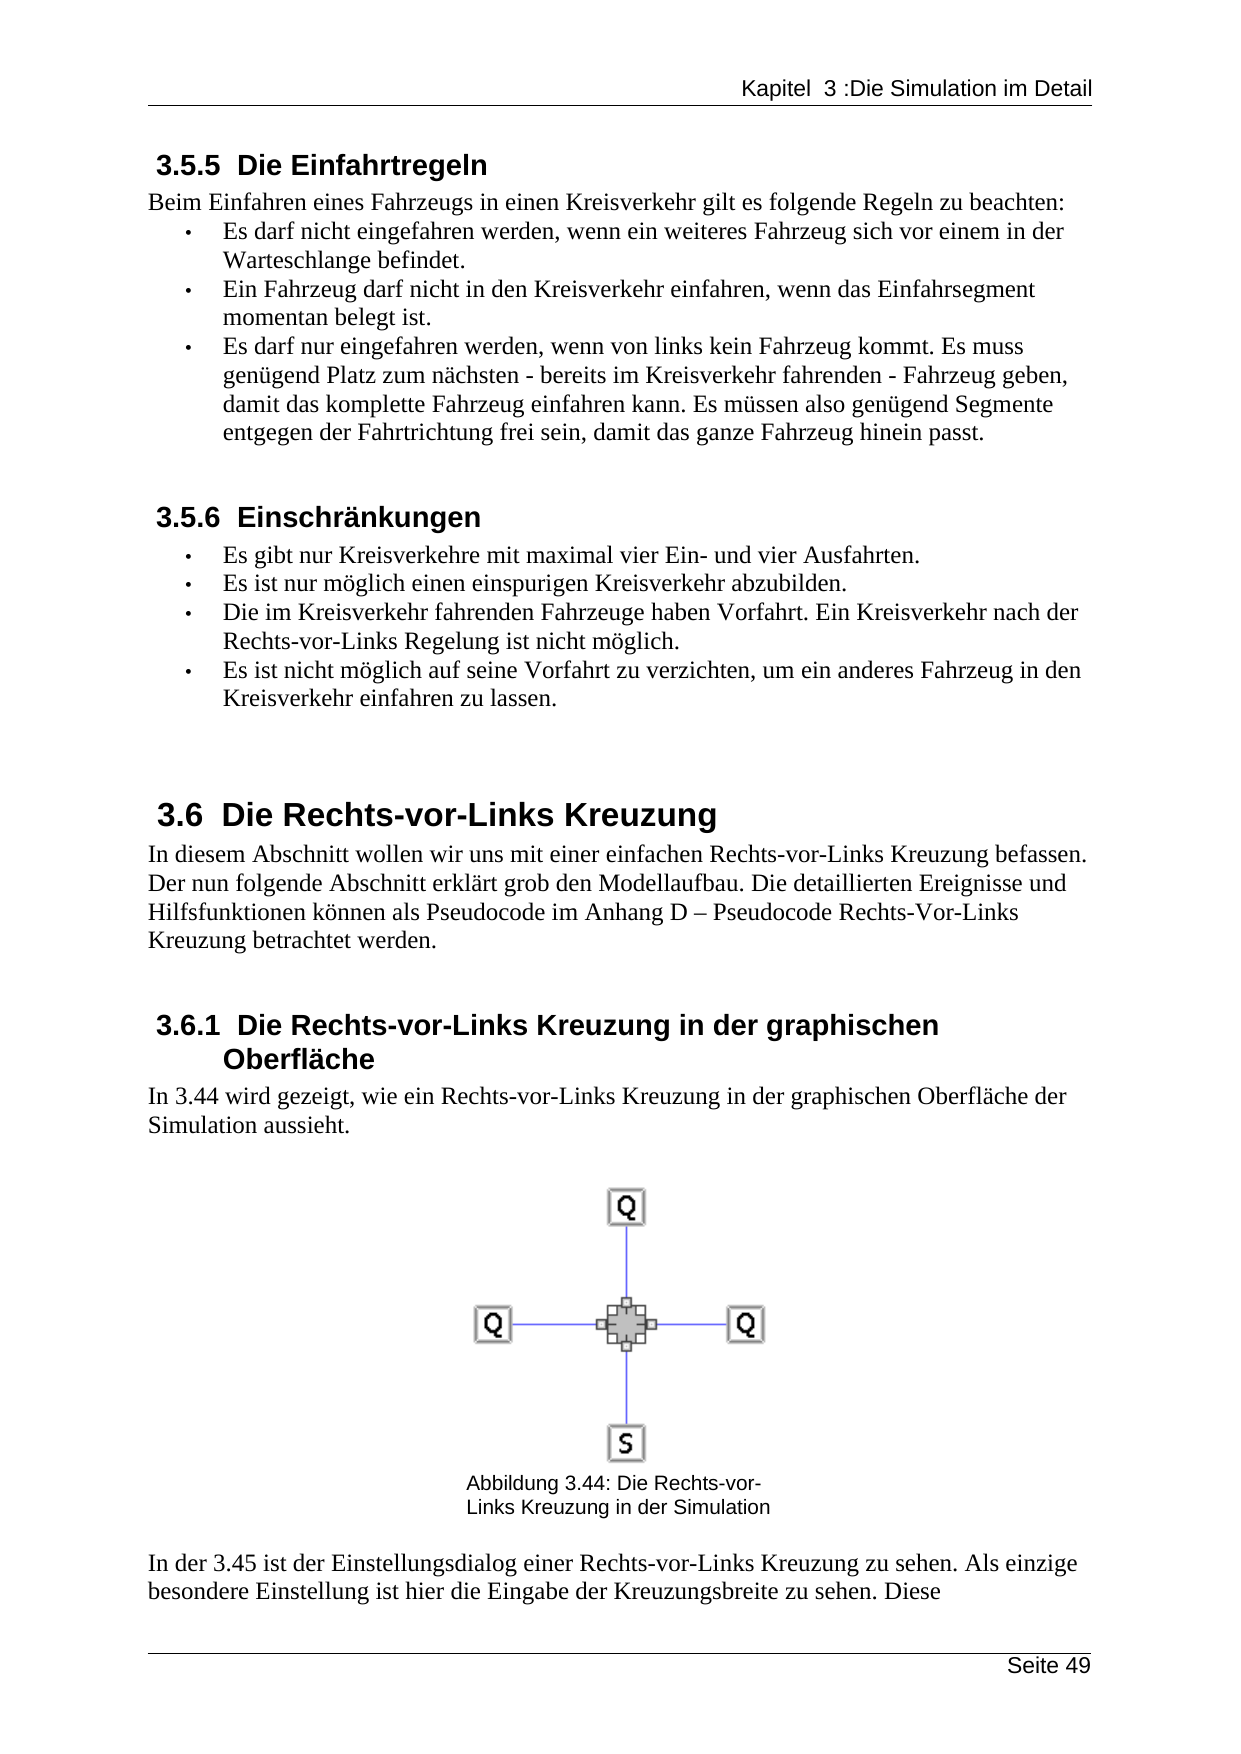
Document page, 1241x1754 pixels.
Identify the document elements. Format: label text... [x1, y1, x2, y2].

list Es gibt nur Kreisverkehre mit maximal vier Ein- und vier Ausfahrten. [185, 540, 1092, 568]
subtitle Die Rechts-vor-Links Kreuzung in der graphischen Oberfläche [148, 1008, 1092, 1075]
text Abbildung 3.44: Die Rechts-vor-Links Kreuzung in der Simulation [466, 1471, 774, 1519]
text Beim Einfahren eines Fahrzeugs in einen Kreisverkehr gilt es folgende Regeln zu beachten: [148, 187, 1092, 216]
list Die im Kreisverkehr fahrenden Fahrzeuge haben Vorfahrt. Ein Kreisverkehr nach der Rechts-vor-Links Regelung ist nicht möglich. [185, 597, 1092, 655]
text In der Abbildung 3.45 ist der Einstellungsdialog einer Rechts-vor-Links Kreuzung zu sehen. Als einzige besondere Einstellung ist hier die Eingabe der Kreuzungsbreite zu sehen. Diese Kreuzungsbreite wird bei der Initialisierung der Simulation zur Berechnung der Segmentlänge des Modells und der maximalen Höchstgeschwindigkeit des Fahrzeugs (siehe Kapitel 2.1 „Die maximale Geschwindigkeit eines Fahrzeugs in einer Kurve„) benötigt. [148, 1548, 1092, 1605]
subtitle Einschränkungen [148, 500, 1092, 533]
list Es ist nur möglich einen einspurigen Kreisverkehr abzubilden. [185, 568, 1092, 597]
subtitle Die Einfahrtregeln [148, 148, 1092, 181]
list Es darf nicht eingefahren werden, wenn ein weiteres Fahrzeug sich vor einem in der Warteschlange befindet. [185, 216, 1092, 274]
list Es darf nur eingefahren werden, wenn von links kein Fahrzeug kommt. Es muss genügend Platz zum nächsten - bereits im Kreisverkehr fahrenden - Fahrzeug geben, damit das komplette Fahrzeug einfahren kann. Es müssen also genügend Segmente entgegen der Fahrtrichtung frei sein, damit das ganze Fahrzeug hinein passt. [185, 331, 1092, 446]
text In diesem Abschnitt wollen wir uns mit einer einfachen Rechts-vor-Links Kreuzung befassen. Der nun folgende Abschnitt erklärt grob den Modellaufbau. Die detaillierten Ereignisse und Hilfsfunktionen können als Pseudocode im Anhang D – Pseudocode Rechts-Vor-Links Kreuzung betrachtet werden. [148, 839, 1092, 954]
list Es ist nicht möglich auf seine Vorfahrt zu verzichten, um ein anderes Fahrzeug in den Kreisverkehr einfahren zu lassen. [185, 655, 1092, 712]
picture [466, 1180, 775, 1471]
subtitle Die Rechts-vor-Links Kreuzung [148, 795, 1092, 833]
text In Abbildung 3.44 wird gezeigt, wie ein Rechts-vor-Links Kreuzung in der graphischen Oberfläche der Simulation aussieht. [148, 1081, 1092, 1139]
list Ein Fahrzeug darf nicht in den Kreisverkehr einfahren, wenn das Einfahrsegment momentan belegt ist. [185, 274, 1092, 331]
